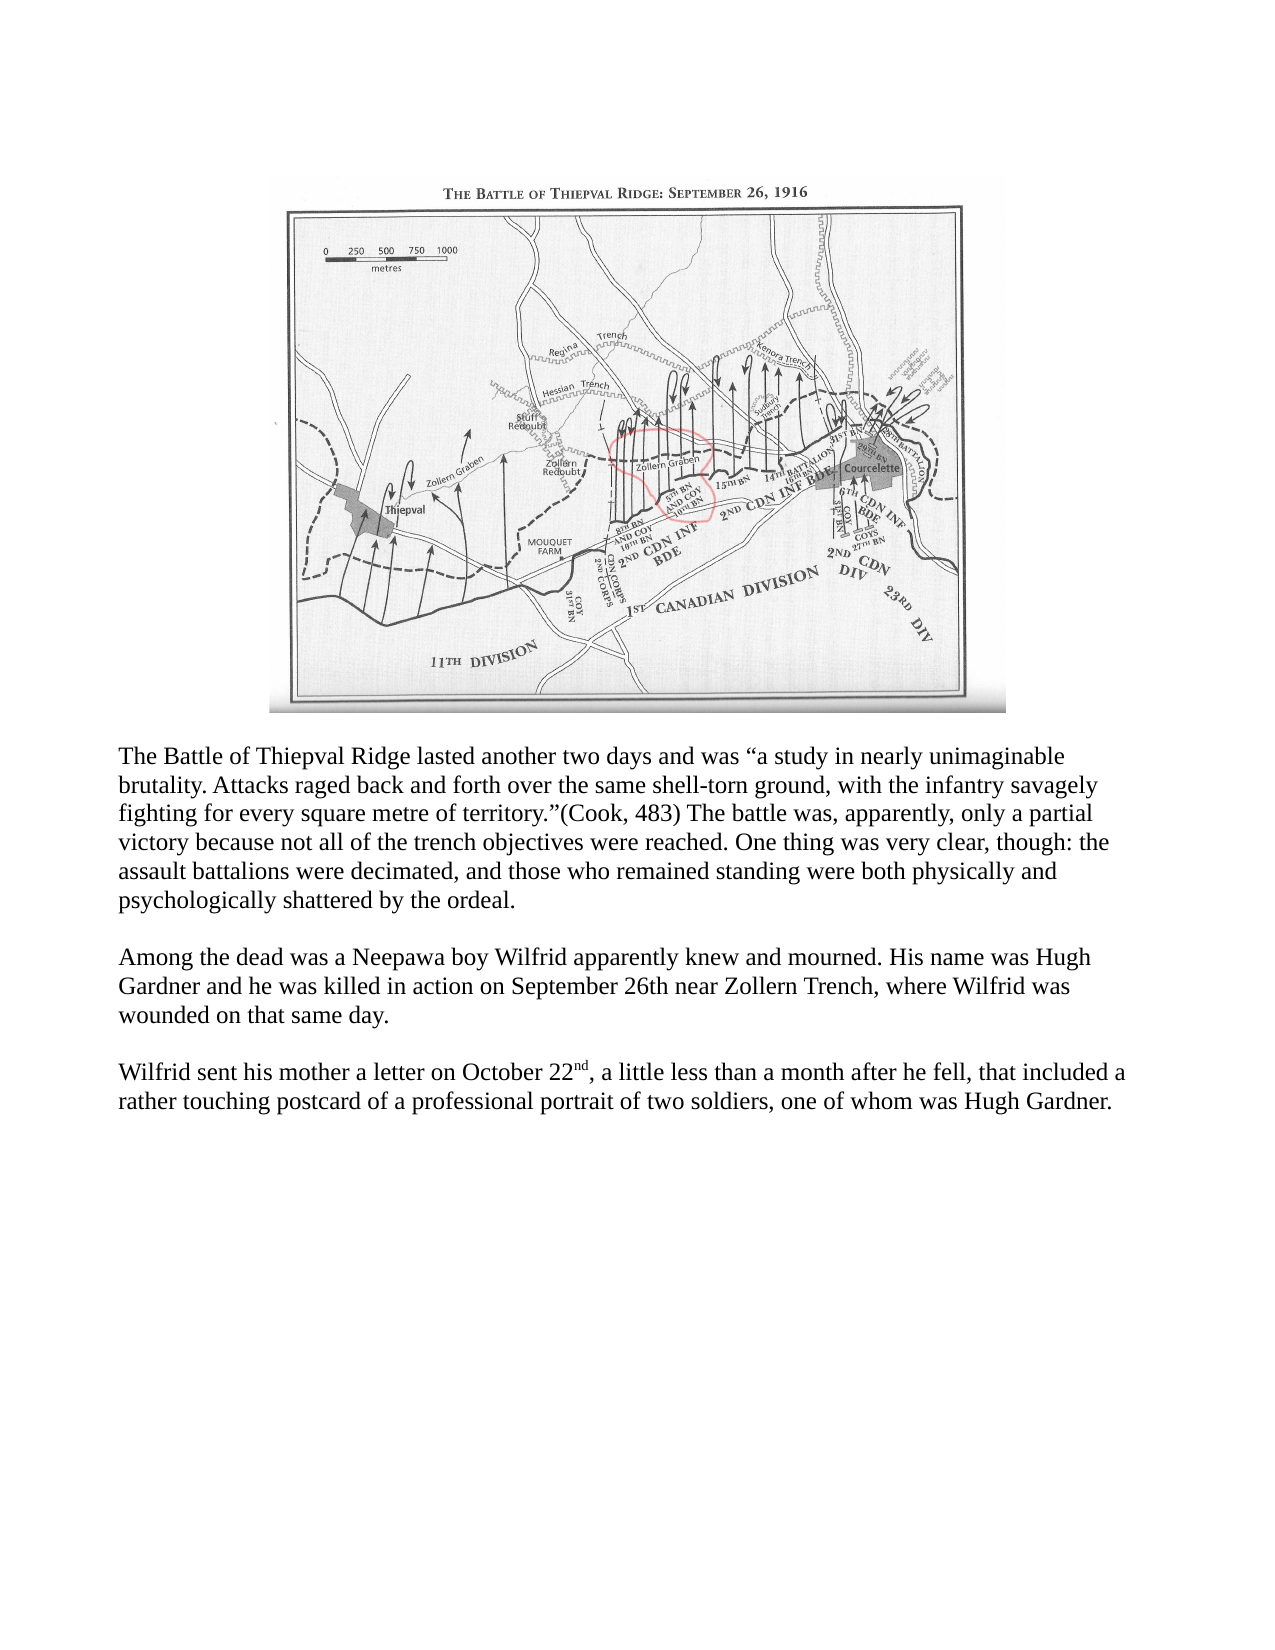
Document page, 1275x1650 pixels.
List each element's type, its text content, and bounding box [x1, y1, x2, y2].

picture [269, 176, 1006, 713]
text The Battle of Thiepval Ridge lasted another two days and was “a study in nearly unimaginable brutality. Attacks raged back and forth over the same shell-torn ground, with the infantry savagely fighting for every square metre of territory.”(Cook, 483) The battle was, apparently, only a partial victory because not all of the trench objectives were reached. One thing was very clear, though: the assault battalions were decimated, and those who remained standing were both physically and psychologically shattered by the ordeal. [118, 741, 1157, 913]
text Wilfrid sent his mother a letter on October 22nd, a little less than a month after he fell, that included a rather touching postcard of a professional portrait of two soldiers, one of whom was Hugh Gardner. [118, 1057, 1157, 1115]
text Among the dead was a Neepawa boy Wilfrid apparently knew and mourned. His name was Hugh Gardner and he was killed in action on September 26th near Zollern Trench, where Wilfrid was wounded on that same day. [118, 942, 1157, 1028]
